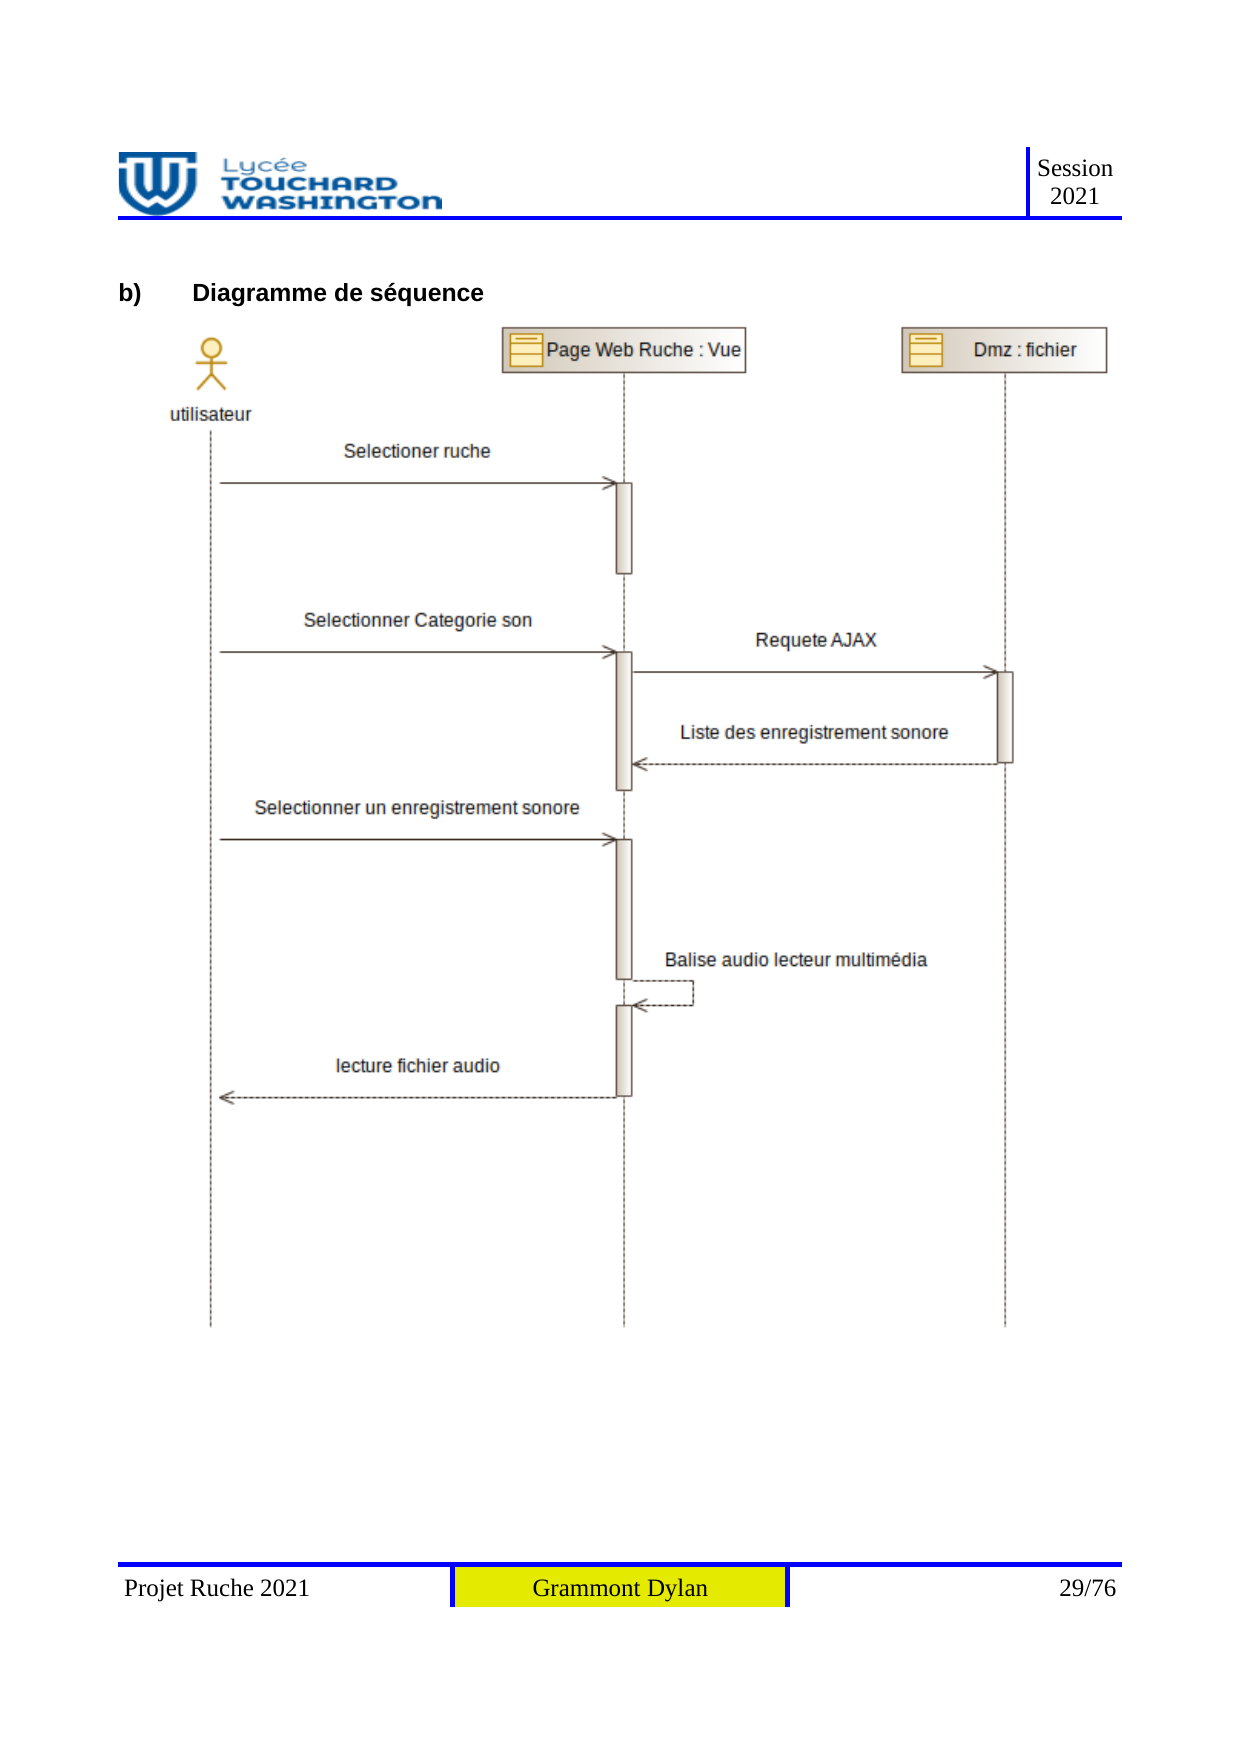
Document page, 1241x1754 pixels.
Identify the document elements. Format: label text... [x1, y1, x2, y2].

subtitle Diagramme de séquence [118, 278, 1122, 306]
picture [118, 152, 442, 216]
picture [118, 312, 1123, 1343]
